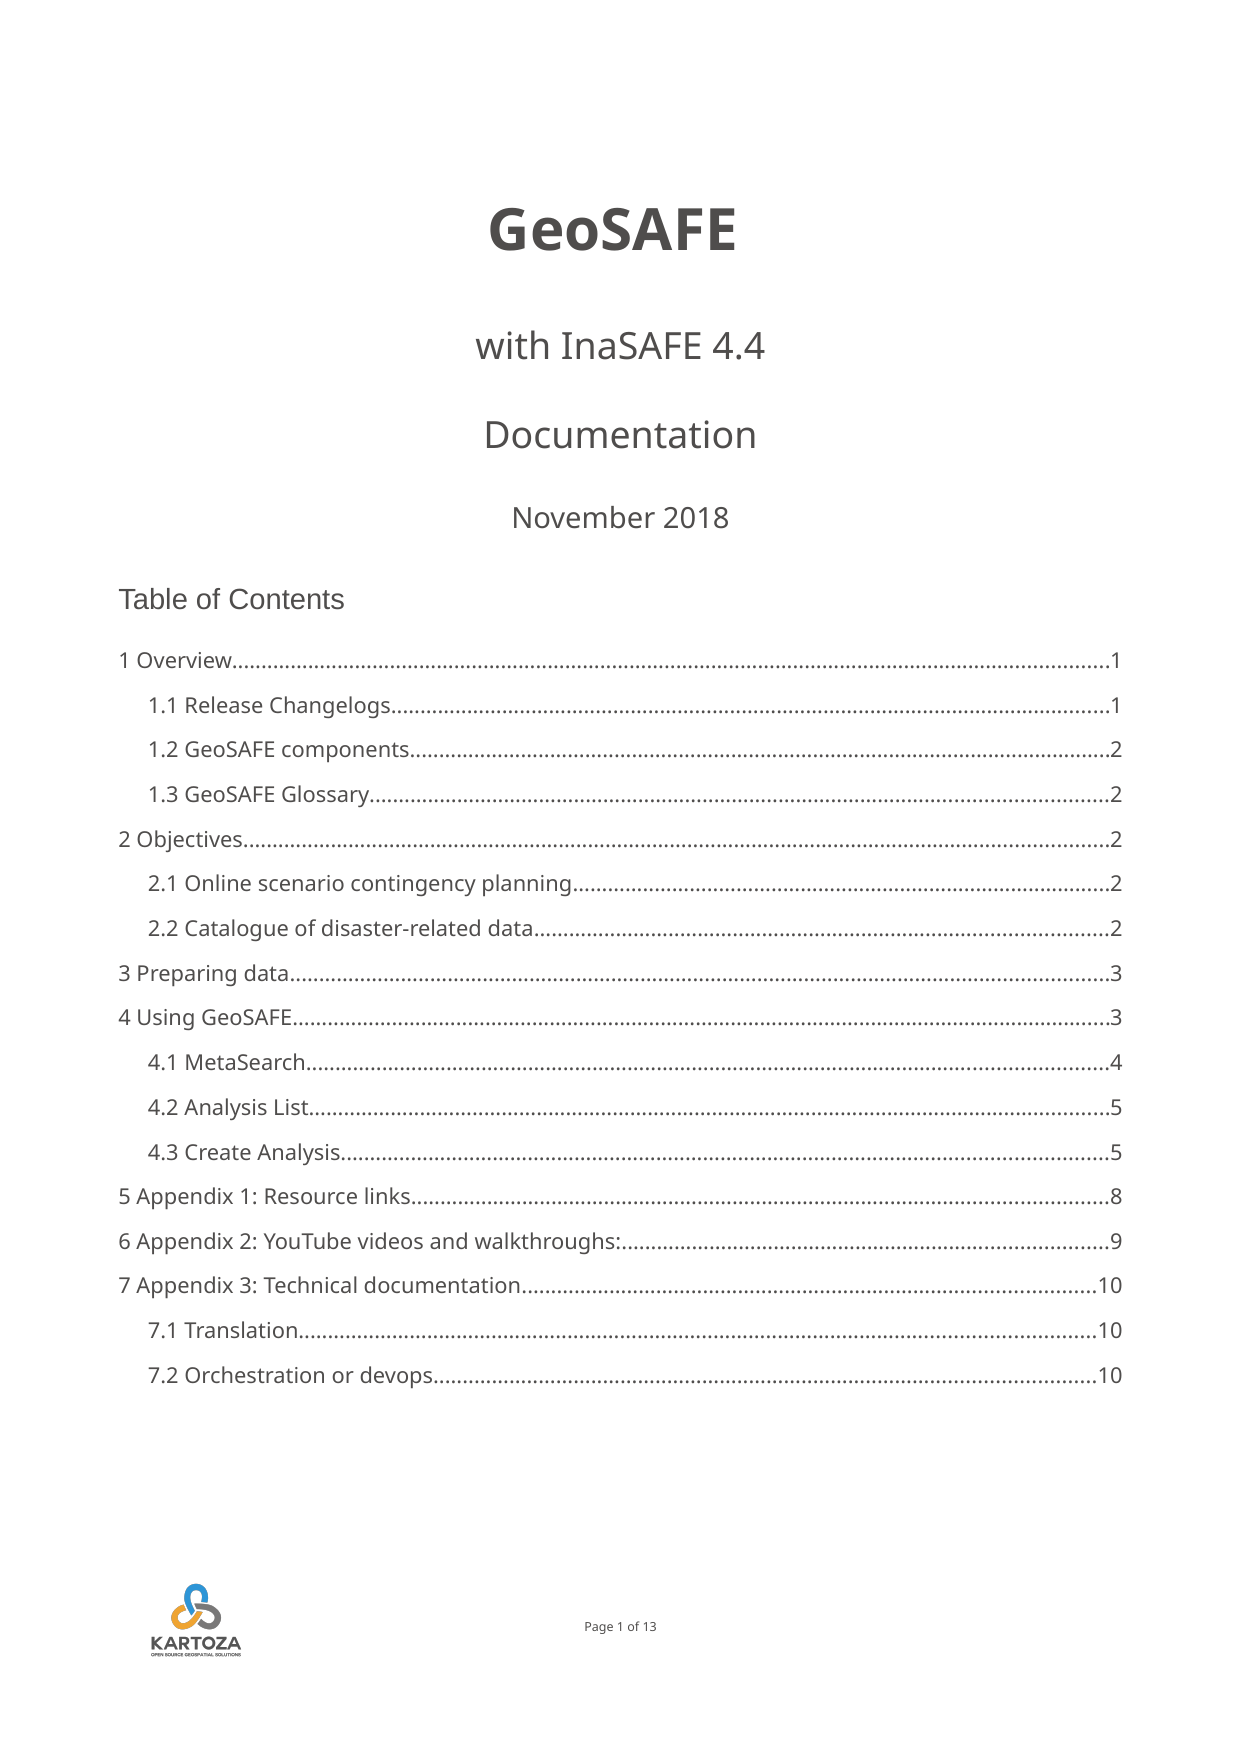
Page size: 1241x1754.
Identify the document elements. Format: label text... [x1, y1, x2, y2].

text 7.2 Orchestration or devops 10 [148, 1360, 1122, 1390]
text 3 Preparing data 3 [118, 958, 1122, 987]
picture [120, 1565, 279, 1669]
text 1.3 GeoSAFE Glossary 2 [148, 779, 1122, 809]
text 2.1 Online scenario contingency planning 2 [148, 868, 1122, 898]
text 5 Appendix 1: Resource links 8 [118, 1181, 1122, 1211]
title GeoSAFE [118, 188, 1122, 267]
text 2.2 Catalogue of disaster-related data 2 [148, 913, 1122, 943]
text 4 Using GeoSAFE 3 [118, 1002, 1122, 1032]
text 2 Objectives 2 [118, 824, 1122, 853]
subtitle Table of Contents [118, 582, 1122, 616]
text 6 Appendix 2: YouTube videos and walkthroughs: 9 [118, 1226, 1122, 1256]
text 1.1 Release Changelogs 1 [148, 689, 1122, 719]
text 7 Appendix 3: Technical documentation 10 [118, 1271, 1122, 1300]
text 1.2 GeoSAFE components 2 [148, 734, 1122, 764]
subtitle Documentation [118, 408, 1122, 459]
text 4.2 Analysis List 5 [148, 1092, 1122, 1122]
subtitle November 2018 [118, 498, 1122, 537]
text 4.3 Create Analysis 5 [148, 1136, 1122, 1166]
text 1 Overview 1 [118, 645, 1122, 675]
text 7.1 Translation 10 [148, 1315, 1122, 1345]
text 4.1 MetaSearch 4 [148, 1047, 1122, 1077]
subtitle with InaSAFE 4.4 [118, 319, 1122, 371]
